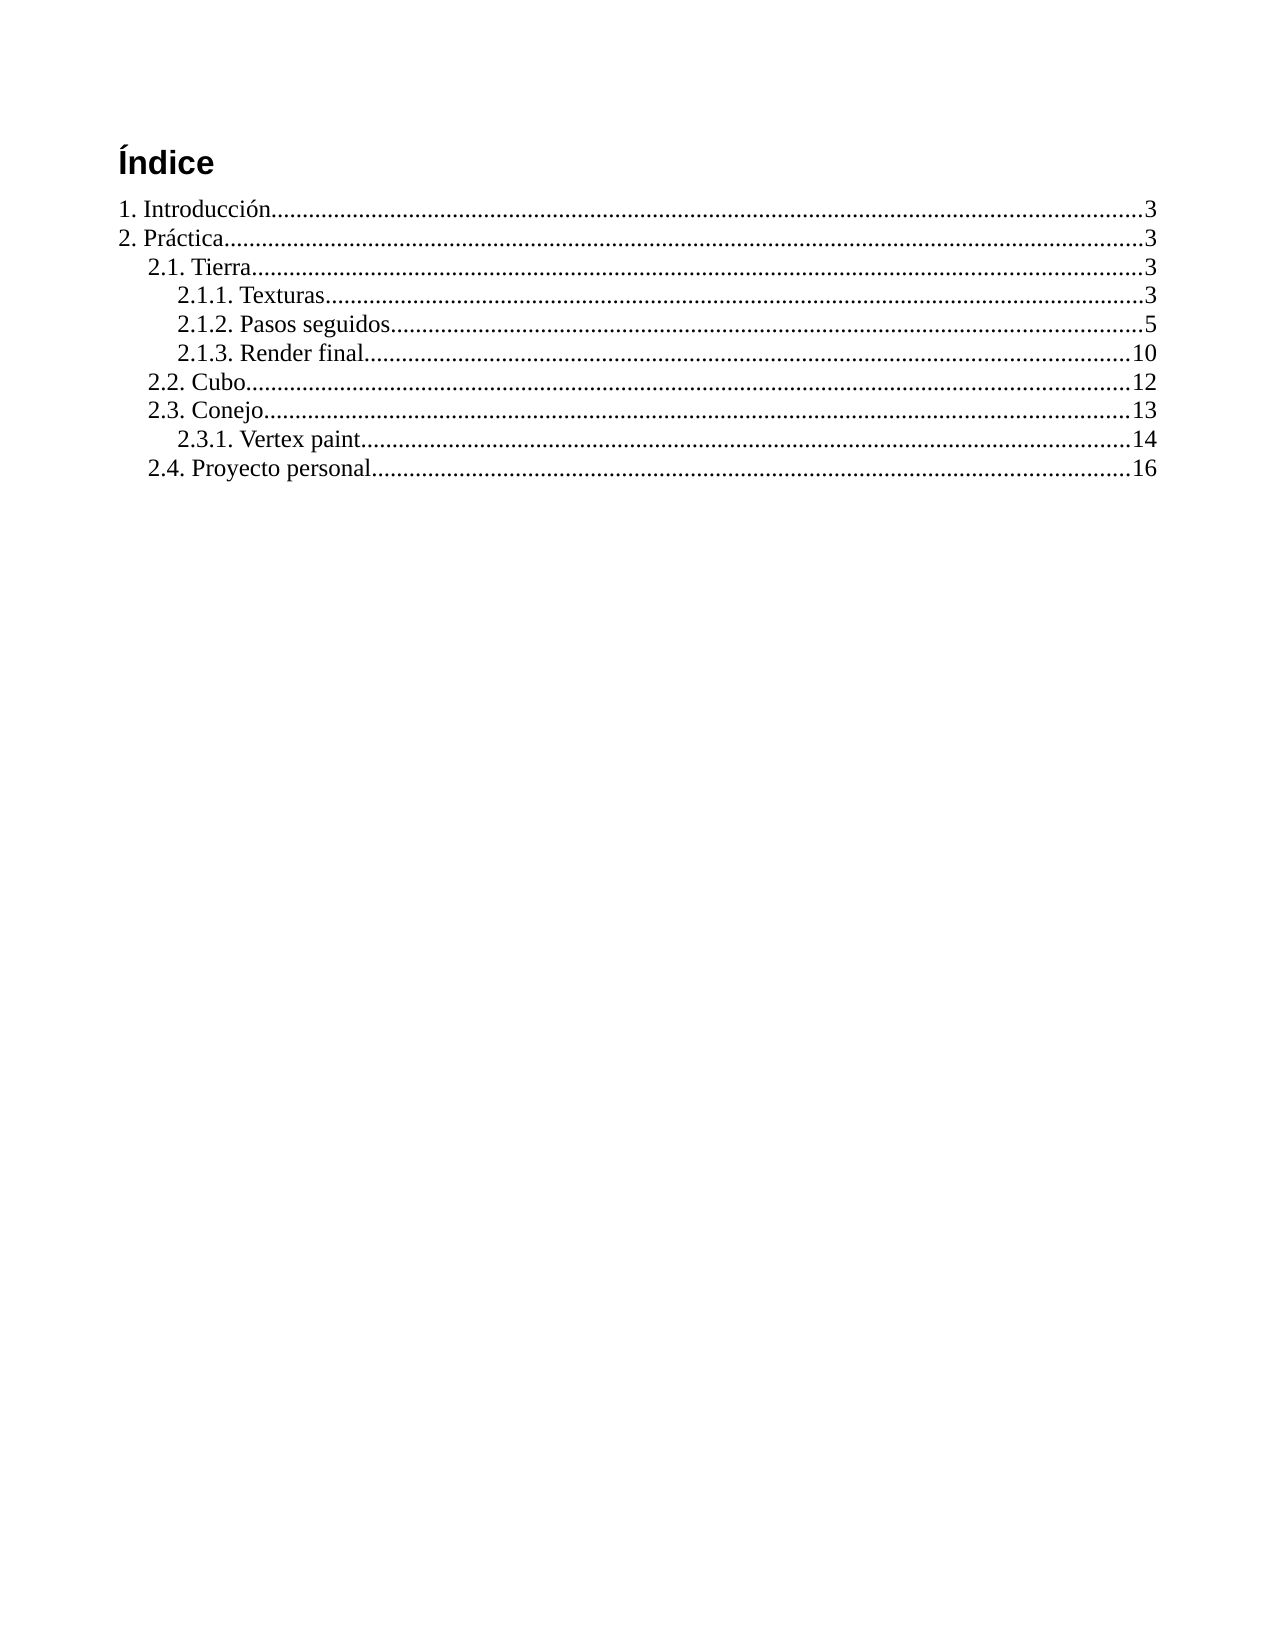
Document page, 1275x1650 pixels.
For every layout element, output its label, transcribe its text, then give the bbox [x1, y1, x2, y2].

text 1. Introducción 3 [118, 194, 1157, 223]
text 2.3. Conejo 13 [148, 395, 1157, 424]
subtitle Índice [118, 143, 1157, 182]
text 2.1. Tierra 3 [148, 252, 1157, 280]
text 2.1.1. Texturas 3 [177, 280, 1157, 309]
text 2.3.1. Vertex paint 14 [177, 424, 1157, 453]
text 2. Práctica 3 [118, 223, 1157, 252]
text 2.4. Proyecto personal 16 [148, 453, 1157, 482]
text 2.2. Cubo 12 [148, 367, 1157, 395]
text 2.1.2. Pasos seguidos 5 [177, 309, 1157, 338]
text 2.1.3. Render final 10 [177, 338, 1157, 367]
